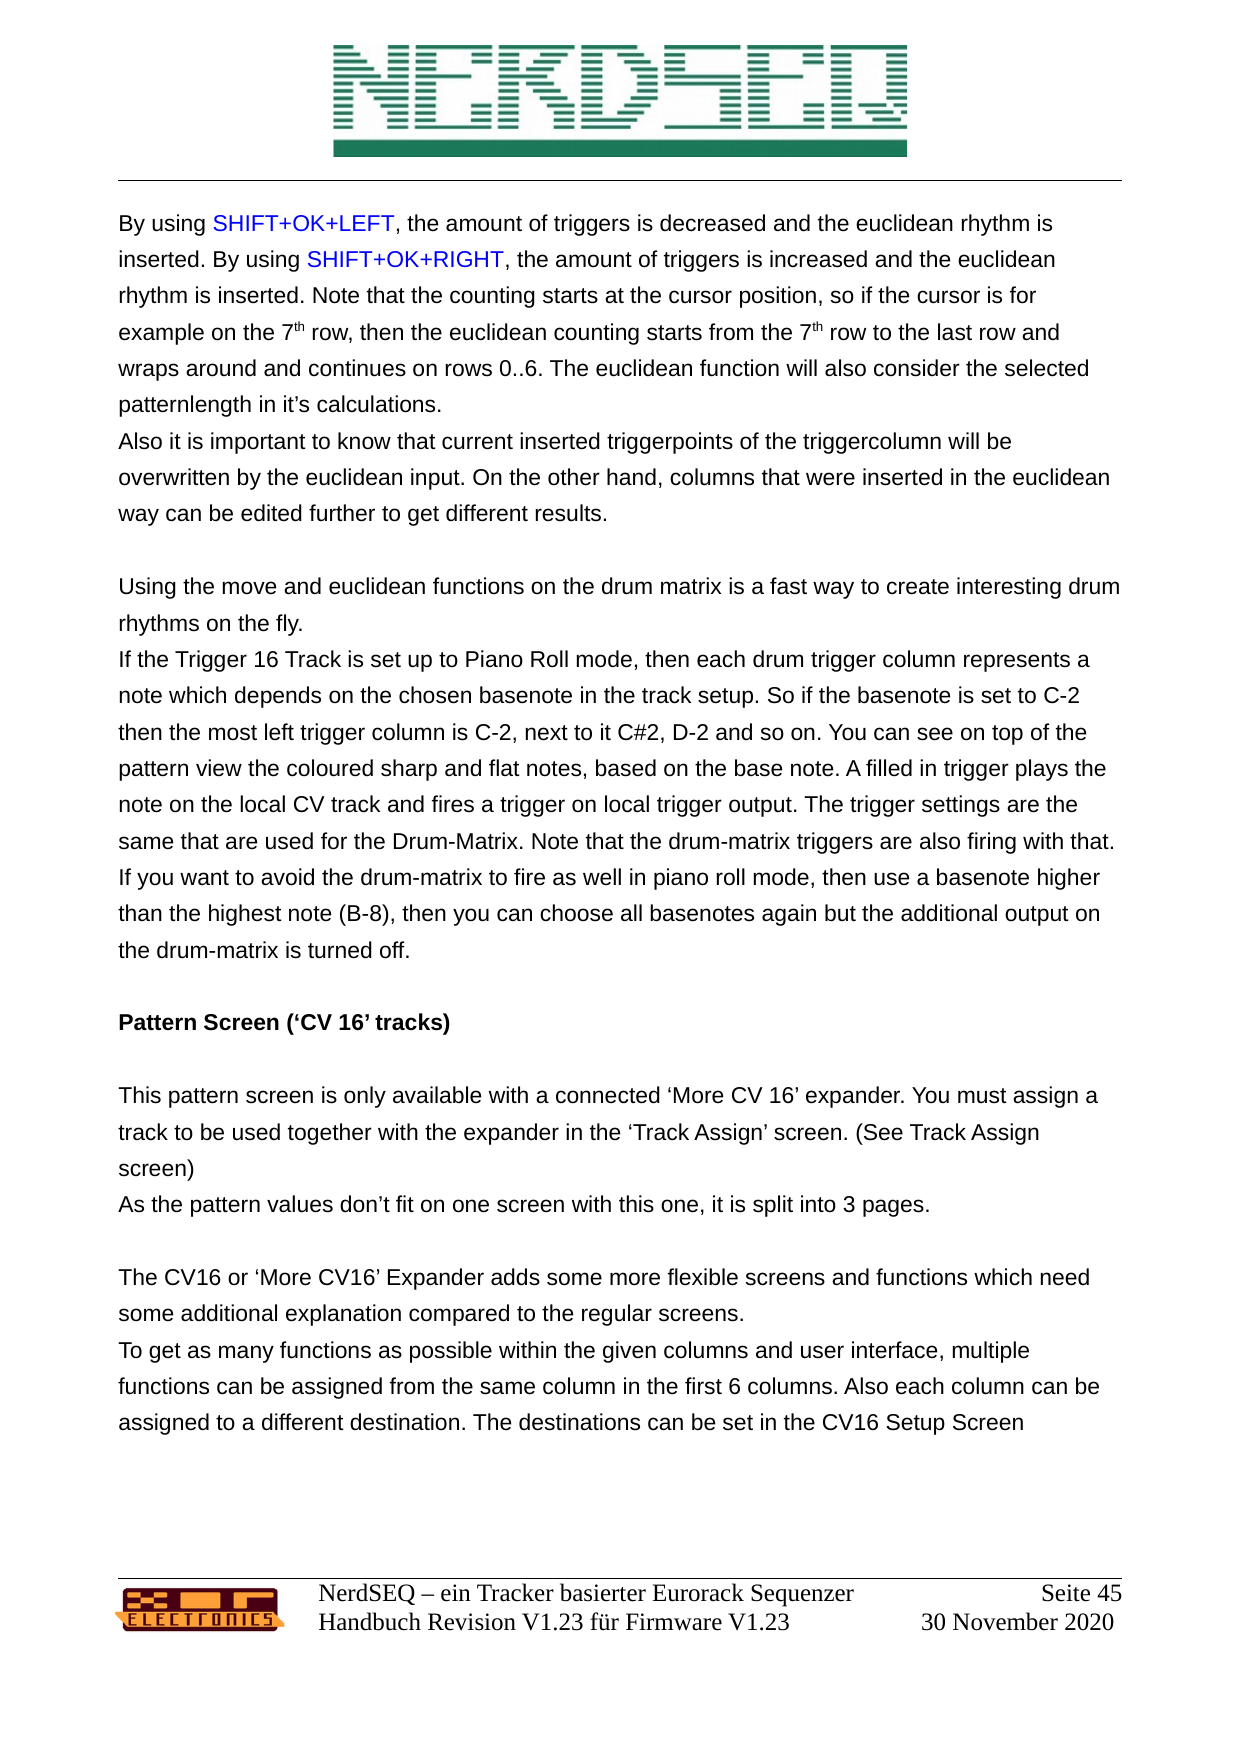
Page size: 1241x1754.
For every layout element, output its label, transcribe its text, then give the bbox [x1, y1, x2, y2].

text Also it is important to know that current inserted triggerpoints of the triggercolumn will be overwritten by the euclidean input. On the other hand, columns that were inserted in the euclidean way can be edited further to get different results. [118, 428, 1122, 527]
text Using the move and euclidean functions on the drum matrix is a fast way to create interesting drum rhythms on the fly. [118, 573, 1122, 636]
text If the Trigger 16 Track is set up to Piano Roll mode, then each drum trigger column represents a note which depends on the chosen basenote in the track setup. So if the basenote is set to C-2 then the most left trigger column is C-2, next to it C#2, D-2 and so on. You can see on top of the pattern view the coloured sharp and flat notes, based on the base note. A filled in trigger plays the note on the local CV track and fires a trigger on local trigger output. The trigger settings are the same that are used for the Drum-Matrix. Note that the drum-matrix triggers are also firing with that. If you want to avoid the drum-matrix to fire as well in piano roll mode, then use a basenote higher than the highest note (B-8), then you can choose all basenotes again but the additional output on the drum-matrix is turned off. [118, 646, 1122, 963]
text The CV16 or ‘More CV16’ Expander adds some more flexible screens and functions which need some additional explanation compared to the regular screens. [118, 1264, 1122, 1327]
text This pattern screen is only available with a connected ‘More CV 16’ expander. You must assign a track to be used together with the expander in the ‘Track Assign’ screen. (See Track Assign screen) [118, 1082, 1122, 1181]
text Pattern Screen (‘CV 16’ tracks) [118, 1009, 1122, 1036]
text To get as many functions as possible within the given columns and user interface, multiple functions can be assigned from the same column in the first 6 columns. Also each column can be assigned to a different destination. The destinations can be set in the CV16 Setup Screen [118, 1337, 1122, 1436]
picture [333, 45, 908, 157]
picture [115, 1584, 285, 1634]
text As the pattern values don’t fit on one screen with this one, it is split into 3 pages. [118, 1191, 1122, 1217]
text By using SHIFT+OK+LEFT, the amount of triggers is decreased and the euclidean rhythm is inserted. By using SHIFT+OK+RIGHT, the amount of triggers is increased and the euclidean rhythm is inserted. Note that the counting starts at the cursor position, so if the cursor is for example on the 7th row, then the euclidean counting starts from the 7th row to the last row and wraps around and continues on rows 0..6. The euclidean function will also consider the selected patternlength in it’s calculations. [118, 209, 1122, 418]
